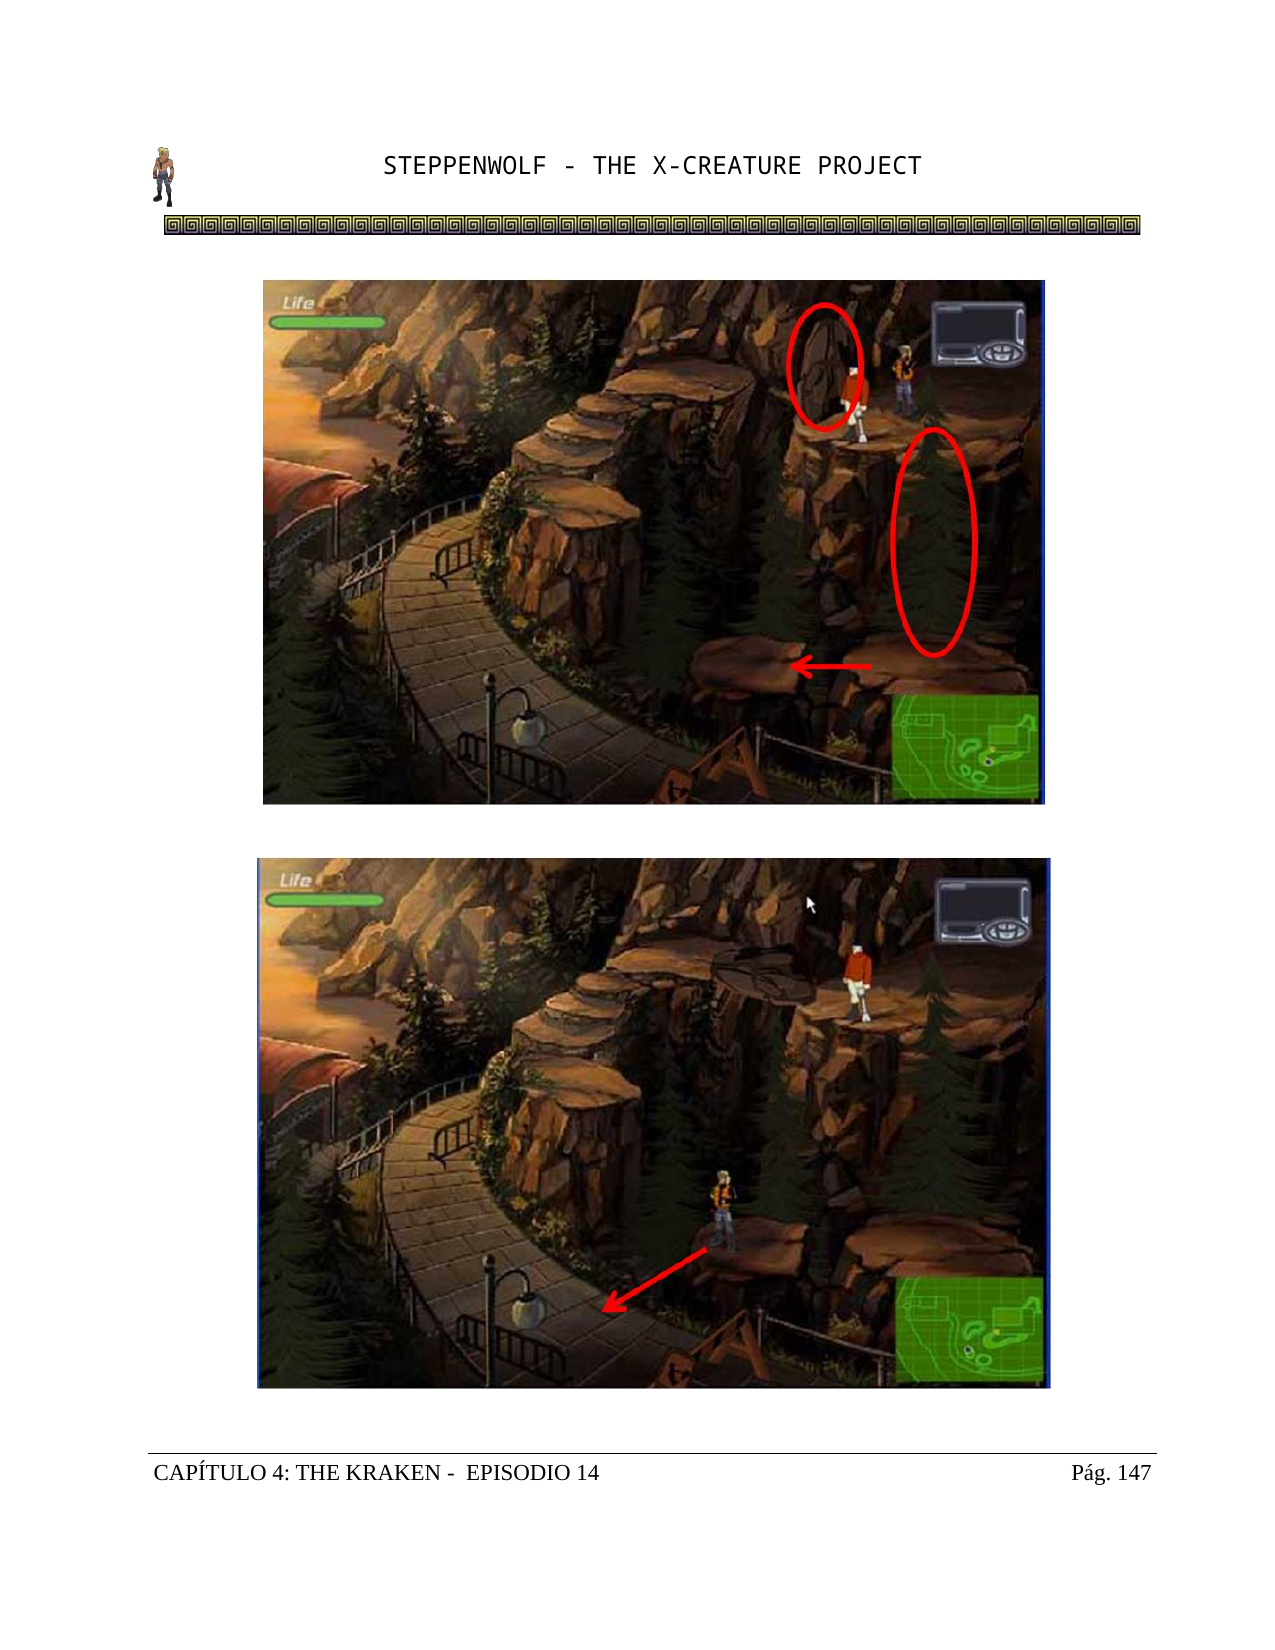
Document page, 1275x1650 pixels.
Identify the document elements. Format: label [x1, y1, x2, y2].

picture [262, 279, 1046, 805]
picture [164, 215, 1141, 235]
picture [147, 147, 181, 207]
picture [256, 857, 1051, 1389]
